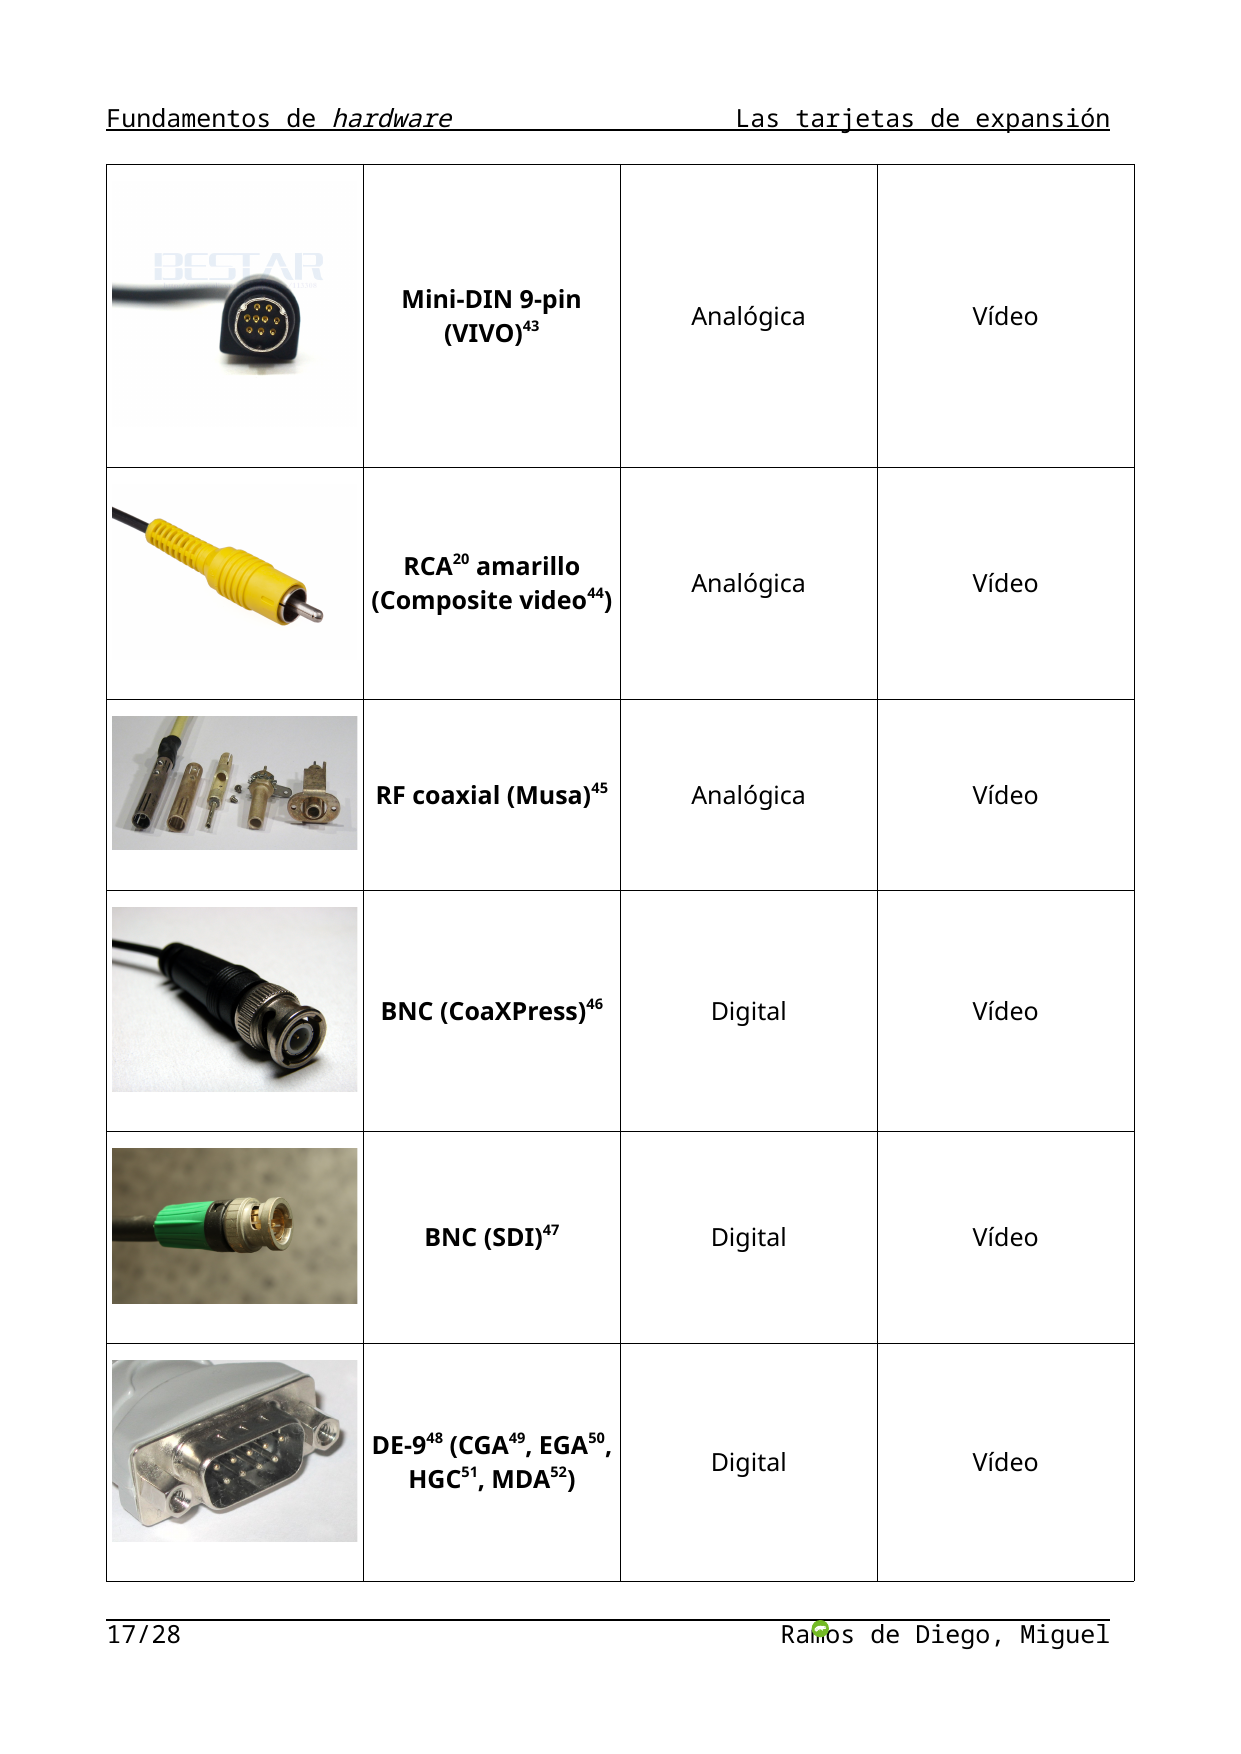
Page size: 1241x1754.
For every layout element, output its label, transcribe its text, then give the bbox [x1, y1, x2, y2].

table_cell Digital [621, 891, 877, 1131]
table_cell Vídeo [878, 165, 1134, 467]
table_cell Analógica [621, 468, 877, 699]
picture [112, 907, 358, 1092]
table_cell [107, 700, 363, 889]
table_cell Digital [621, 1132, 877, 1343]
table_cell Digital [621, 1344, 877, 1581]
table_cell [107, 1344, 363, 1581]
table_cell Vídeo [878, 700, 1134, 889]
table_cell Vídeo [878, 891, 1134, 1131]
table_cell BNC (CoaXPress)46 [364, 891, 620, 1131]
picture [112, 484, 358, 660]
picture [112, 1360, 358, 1542]
picture [112, 716, 358, 850]
table_cell BNC (SDI)47 [364, 1132, 620, 1343]
table_cell Vídeo [878, 1344, 1134, 1581]
table_cell [107, 1132, 363, 1343]
picture [112, 1148, 358, 1304]
table_cell DE-948 (CGA49, EGA50, HGC51, MDA52) [364, 1344, 620, 1581]
table_cell [107, 891, 363, 1131]
picture [112, 181, 358, 427]
table_cell Analógica [621, 700, 877, 889]
table_cell Mini-DIN 9-pin (VIVO)43 [364, 165, 620, 467]
table_cell Vídeo [878, 1132, 1134, 1343]
table_cell RCA20 amarillo (Composite video44) [364, 468, 620, 699]
table_cell RF coaxial (Musa)45 [364, 700, 620, 889]
table_cell Vídeo [878, 468, 1134, 699]
table_cell [107, 165, 363, 467]
table_cell Analógica [621, 165, 877, 467]
table_cell [107, 468, 363, 699]
